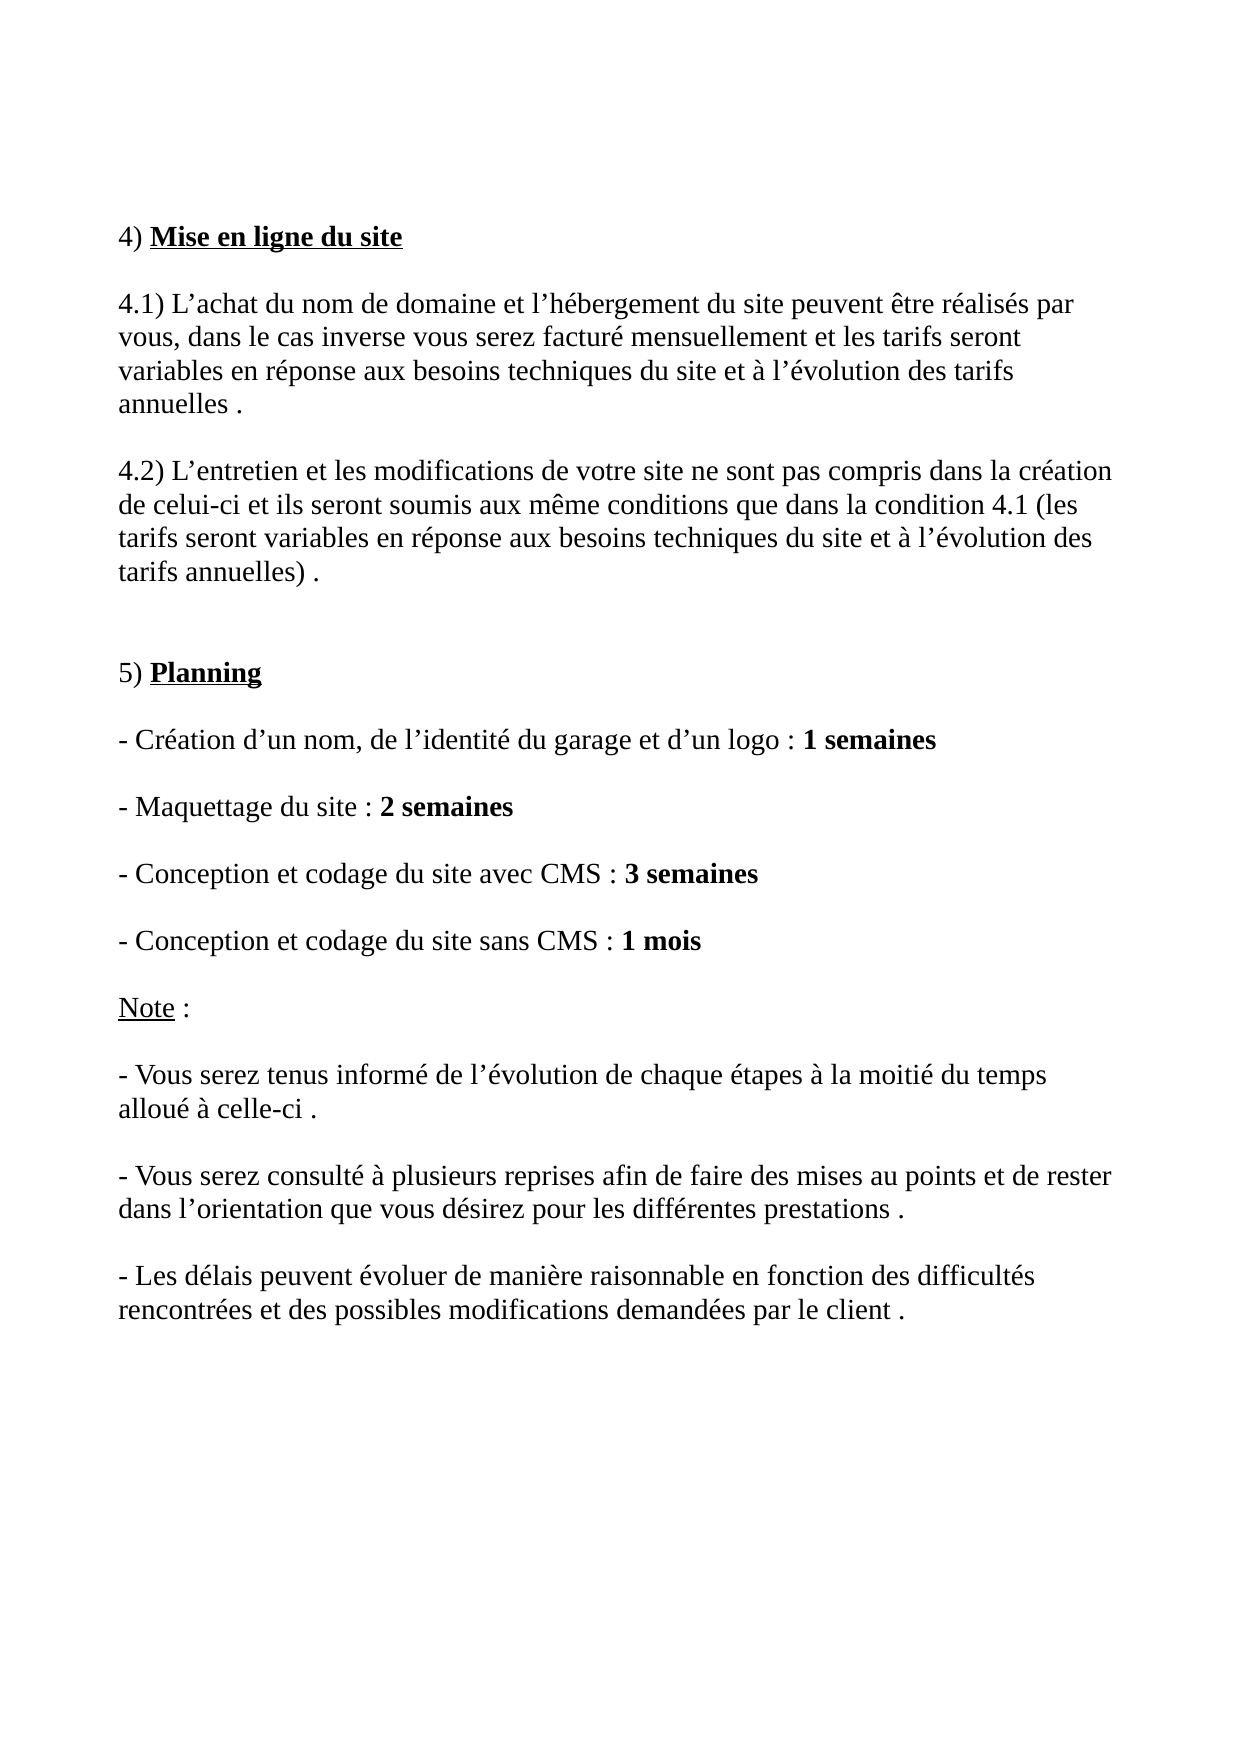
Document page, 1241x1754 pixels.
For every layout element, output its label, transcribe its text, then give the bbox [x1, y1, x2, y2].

text 4) Mise en ligne du site [118, 219, 1122, 252]
text - Création d’un nom, de l’identité du garage et d’un logo : 1 semaines [118, 722, 1122, 755]
text - Conception et codage du site avec CMS : 3 semaines [118, 856, 1122, 889]
text - Vous serez tenus informé de l’évolution de chaque étapes à la moitié du temps alloué à celle-ci . [118, 1057, 1122, 1124]
text 5) Planning [118, 655, 1122, 688]
text - Vous serez consulté à plusieurs reprises afin de faire des mises au points et de rester dans l’orientation que vous désirez pour les différentes prestations . [118, 1158, 1122, 1225]
text 4.1) L’achat du nom de domaine et l’hébergement du site peuvent être réalisés par vous, dans le cas inverse vous serez facturé mensuellement et les tarifs seront variables en réponse aux besoins techniques du site et à l’évolution des tarifs [118, 286, 1122, 386]
text Note : [118, 990, 1122, 1024]
text - Conception et codage du site sans CMS : 1 mois [118, 923, 1122, 957]
text annuelles . [118, 386, 1122, 420]
text - Les délais peuvent évoluer de manière raisonnable en fonction des difficultés rencontrées et des possibles modifications demandées par le client . [118, 1258, 1122, 1326]
text - Maquettage du site : 2 semaines [118, 789, 1122, 822]
text 4.2) L’entretien et les modifications de votre site ne sont pas compris dans la création de celui-ci et ils seront soumis aux même conditions que dans la condition 4.1 (les tarifs seront variables en réponse aux besoins techniques du site et à l’évolution des tarifs annuelles) . [118, 453, 1122, 588]
